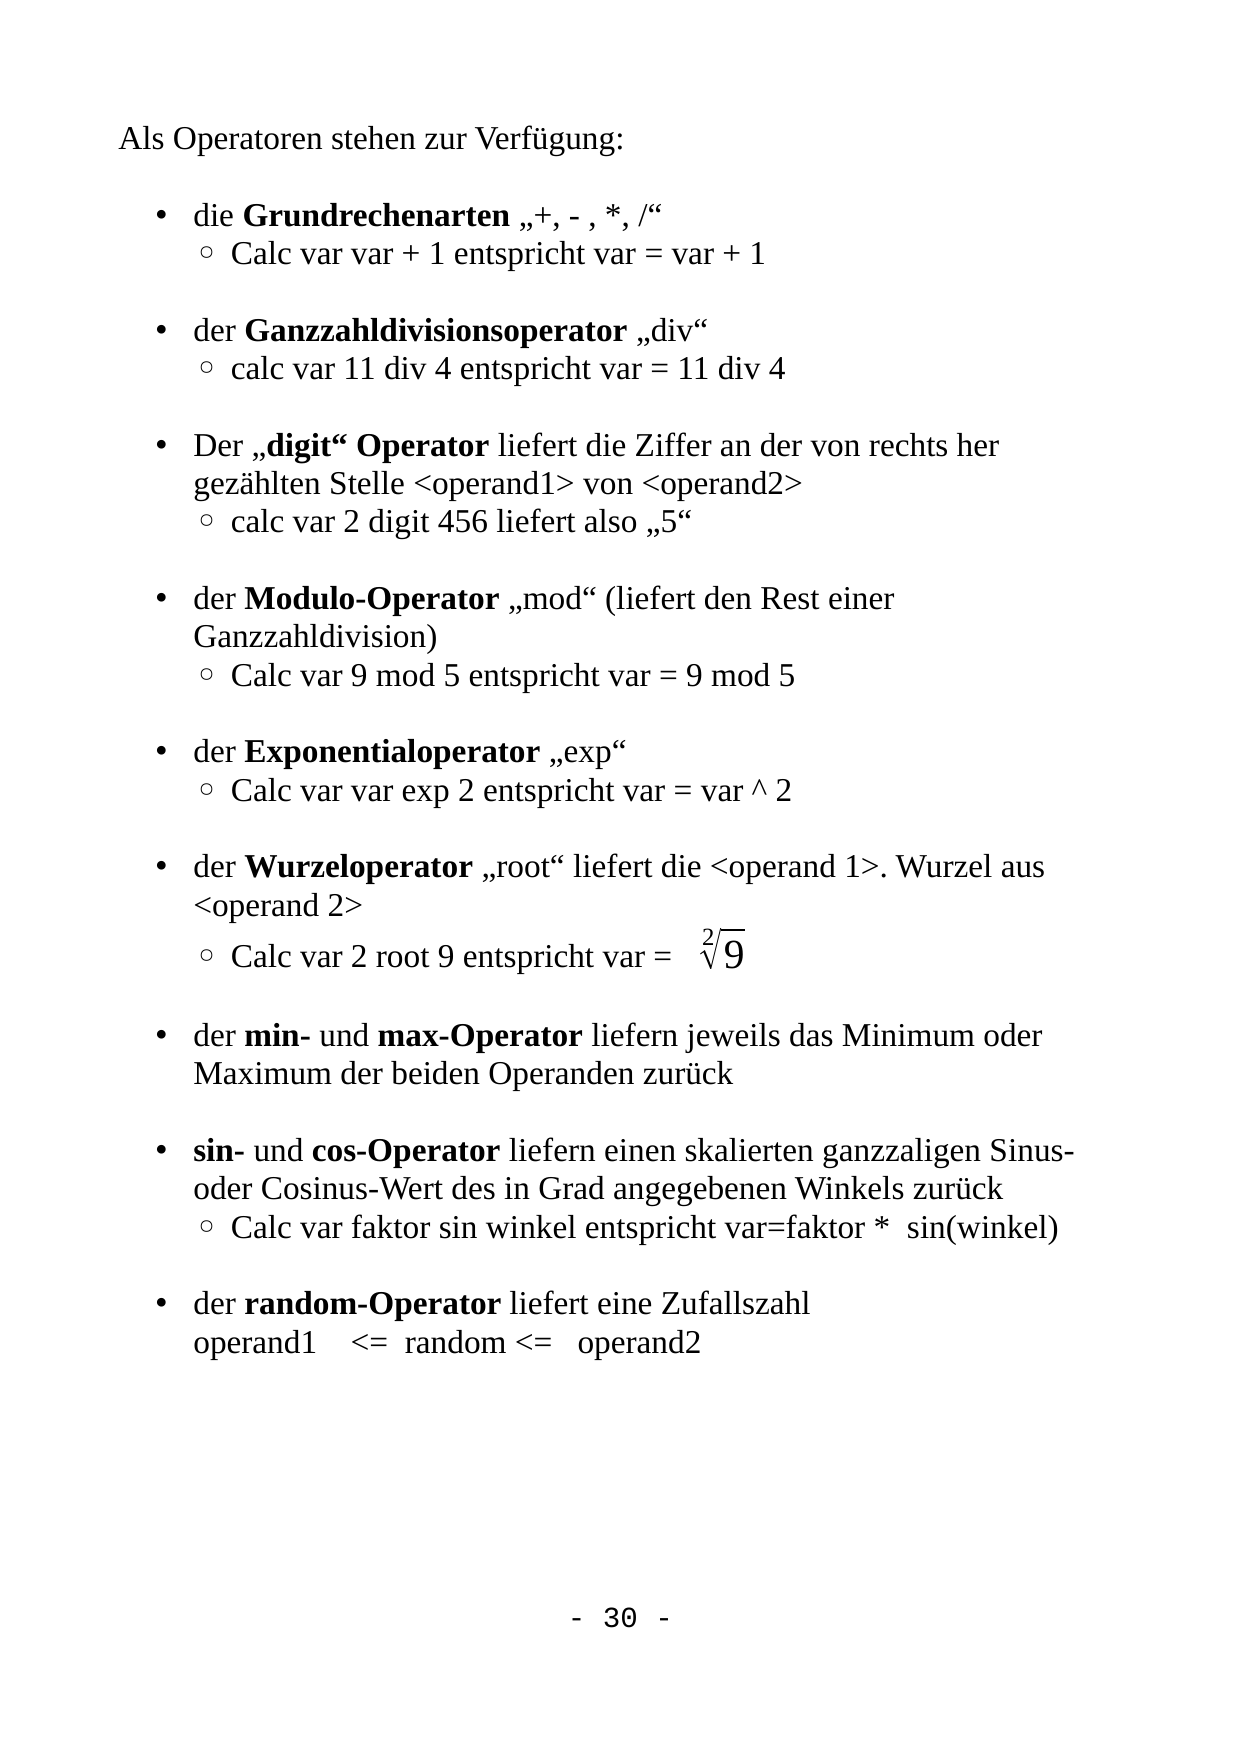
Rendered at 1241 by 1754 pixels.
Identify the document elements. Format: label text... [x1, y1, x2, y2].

list der Exponentialoperator „exp“ [156, 731, 1122, 770]
list calc var 11 div 4 entspricht var = 11 div 4 [193, 348, 1122, 386]
list der Ganzzahldivisionsoperator „div“ [156, 310, 1122, 348]
list operand1 <= random <= operand2 [156, 1322, 1122, 1360]
list der min- und max-Operator liefern jeweils das Minimum oder Maximum der beiden Operanden zurück [156, 1015, 1122, 1092]
list Calc var var exp 2 entspricht var = var ^ 2 [193, 770, 1122, 808]
list sin- und cos-Operator liefern einen skalierten ganzzaligen Sinus- oder Cosinus-Wert des in Grad angegebenen Winkels zurück [156, 1130, 1122, 1207]
list calc var 2 digit 456 liefert also „5“ [193, 501, 1122, 540]
list der Modulo-Operator „mod“ (liefert den Rest einer Ganzzahldivision) [156, 578, 1122, 655]
list die Grundrechenarten „+, - , *, /“ [156, 195, 1122, 233]
text Als Operatoren stehen zur Verfügung: [118, 118, 1122, 156]
list Der „digit“ Operator liefert die Ziffer an der von rechts her gezählten Stelle <operand1> von <operand2> [156, 425, 1122, 501]
list der random-Operator liefert eine Zufallszahl [156, 1283, 1122, 1322]
list Calc var 2 root 9 entspricht var = [193, 923, 1122, 977]
list der Wurzeloperator „root“ liefert die <operand 1>. Wurzel aus <operand 2> [156, 846, 1122, 923]
list Calc var faktor sin winkel entspricht var=faktor * sin(winkel) [193, 1207, 1122, 1245]
list Calc var var + 1 entspricht var = var + 1 [193, 233, 1122, 271]
list Calc var 9 mod 5 entspricht var = 9 mod 5 [193, 655, 1122, 693]
